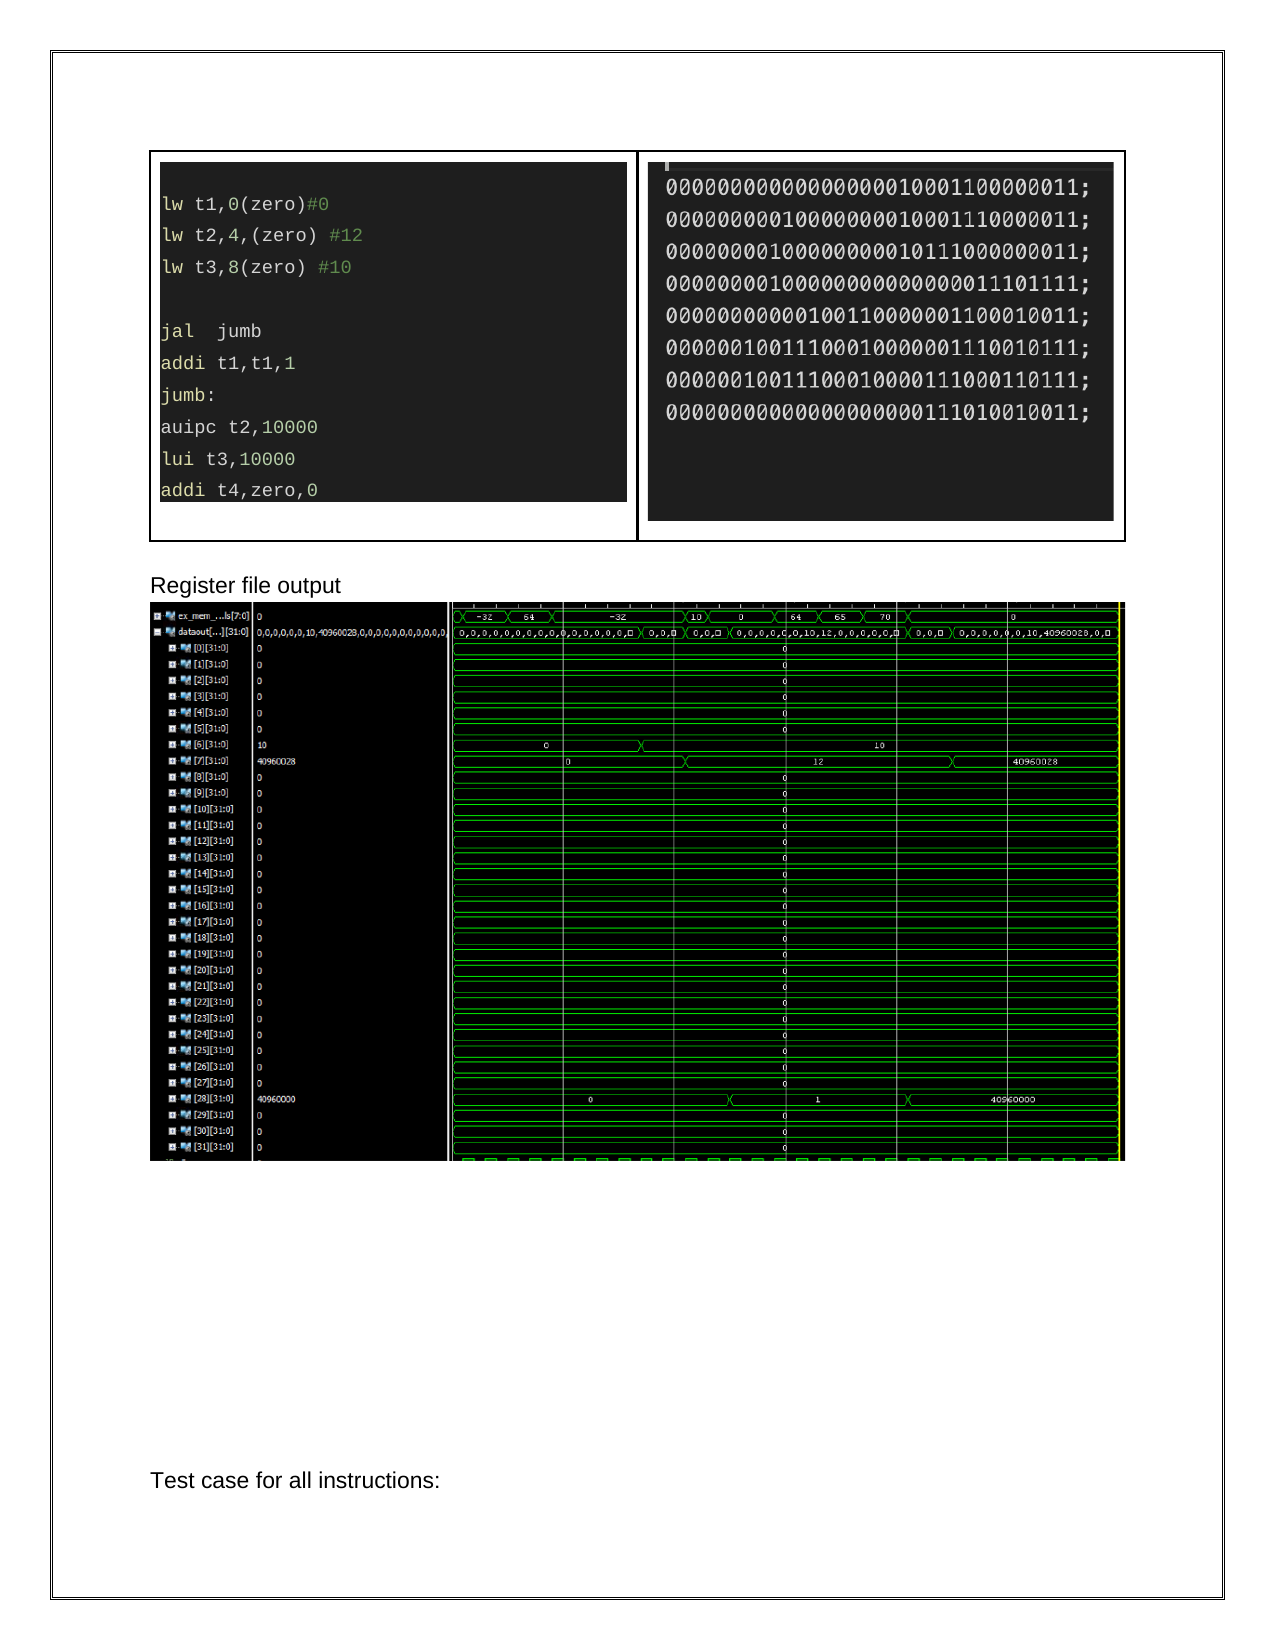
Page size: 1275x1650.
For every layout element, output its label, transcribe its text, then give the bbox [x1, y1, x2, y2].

picture [647, 162, 1114, 521]
text Test case for all instructions: [150, 1467, 1125, 1493]
table_header [639, 152, 1124, 540]
picture [150, 602, 1125, 1161]
text Register file output [150, 572, 1125, 599]
table_header lw t1,0(zero)#0 lw t2,4,(zero) #12 lw t3,8(zero) #10 jal jumb addi t1,t1,1 jumb: auipc t2,10000 lui t3,10000 addi t4,zero,0 [151, 152, 636, 540]
